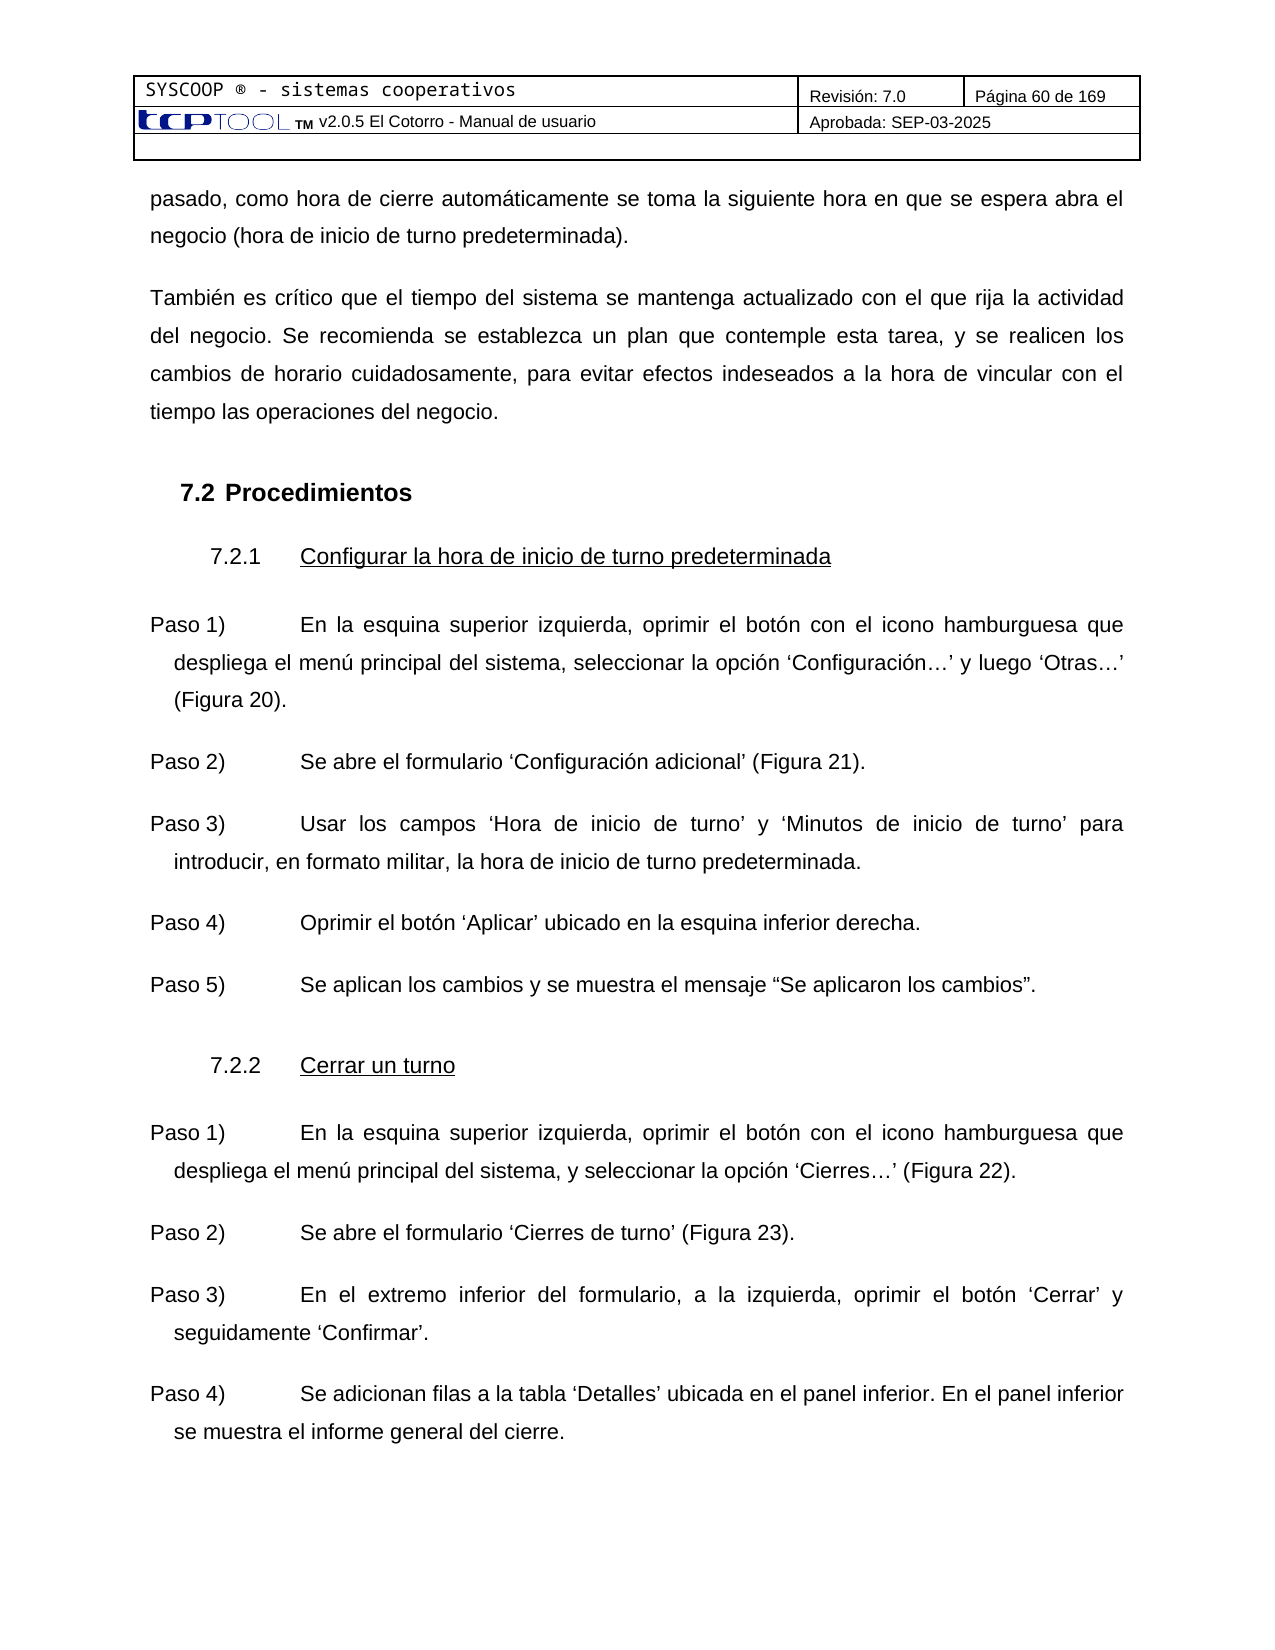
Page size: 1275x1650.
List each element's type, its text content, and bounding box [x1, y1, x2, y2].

list Se adicionan filas a la tabla ‘Detalles’ ubicada en el panel inferior. En el panel inferior se muestra el informe general del cierre. [150, 1381, 1125, 1444]
list Se aplican los cambios y se muestra el mensaje “Se aplicaron los cambios”. [150, 972, 1125, 997]
subtitle Procedimientos [180, 478, 1125, 507]
list Se abre el formulario ‘Configuración adicional’ (Figura 21). [150, 749, 1125, 774]
text pasado, como hora de cierre automáticamente se toma la siguiente hora en que se espera abra el negocio (hora de inicio de turno predeterminada). [150, 186, 1125, 249]
text También es crítico que el tiempo del sistema se mantenga actualizado con el que rija la actividad del negocio. Se recomienda se establezca un plan que contemple esta tarea, y se realicen los cambios de horario cuidadosamente, para evitar efectos indeseados a la hora de vincular con el tiempo las operaciones del negocio. [150, 285, 1125, 424]
subtitle Cerrar un turno [210, 1052, 1125, 1078]
picture [138, 110, 290, 130]
list Se abre el formulario ‘Cierres de turno’ (Figura 23). [150, 1220, 1125, 1245]
list Usar los campos ‘Hora de inicio de turno’ y ‘Minutos de inicio de turno’ para introducir, en formato militar, la hora de inicio de turno predeterminada. [150, 811, 1125, 874]
list En la esquina superior izquierda, oprimir el botón con el icono hamburguesa que despliega el menú principal del sistema, y seleccionar la opción ‘Cierres…’ (Figura 22). [150, 1120, 1125, 1183]
list Oprimir el botón ‘Aplicar’ ubicado en la esquina inferior derecha. [150, 910, 1125, 936]
list En la esquina superior izquierda, oprimir el botón con el icono hamburguesa que despliega el menú principal del sistema, seleccionar la opción ‘Configuración…’ y luego ‘Otras…’ (Figura 20). [150, 612, 1125, 712]
list En el extremo inferior del formulario, a la izquierda, oprimir el botón ‘Cerrar’ y seguidamente ‘Confirmar’. [150, 1282, 1125, 1344]
subtitle Configurar la hora de inicio de turno predeterminada [210, 543, 1125, 569]
